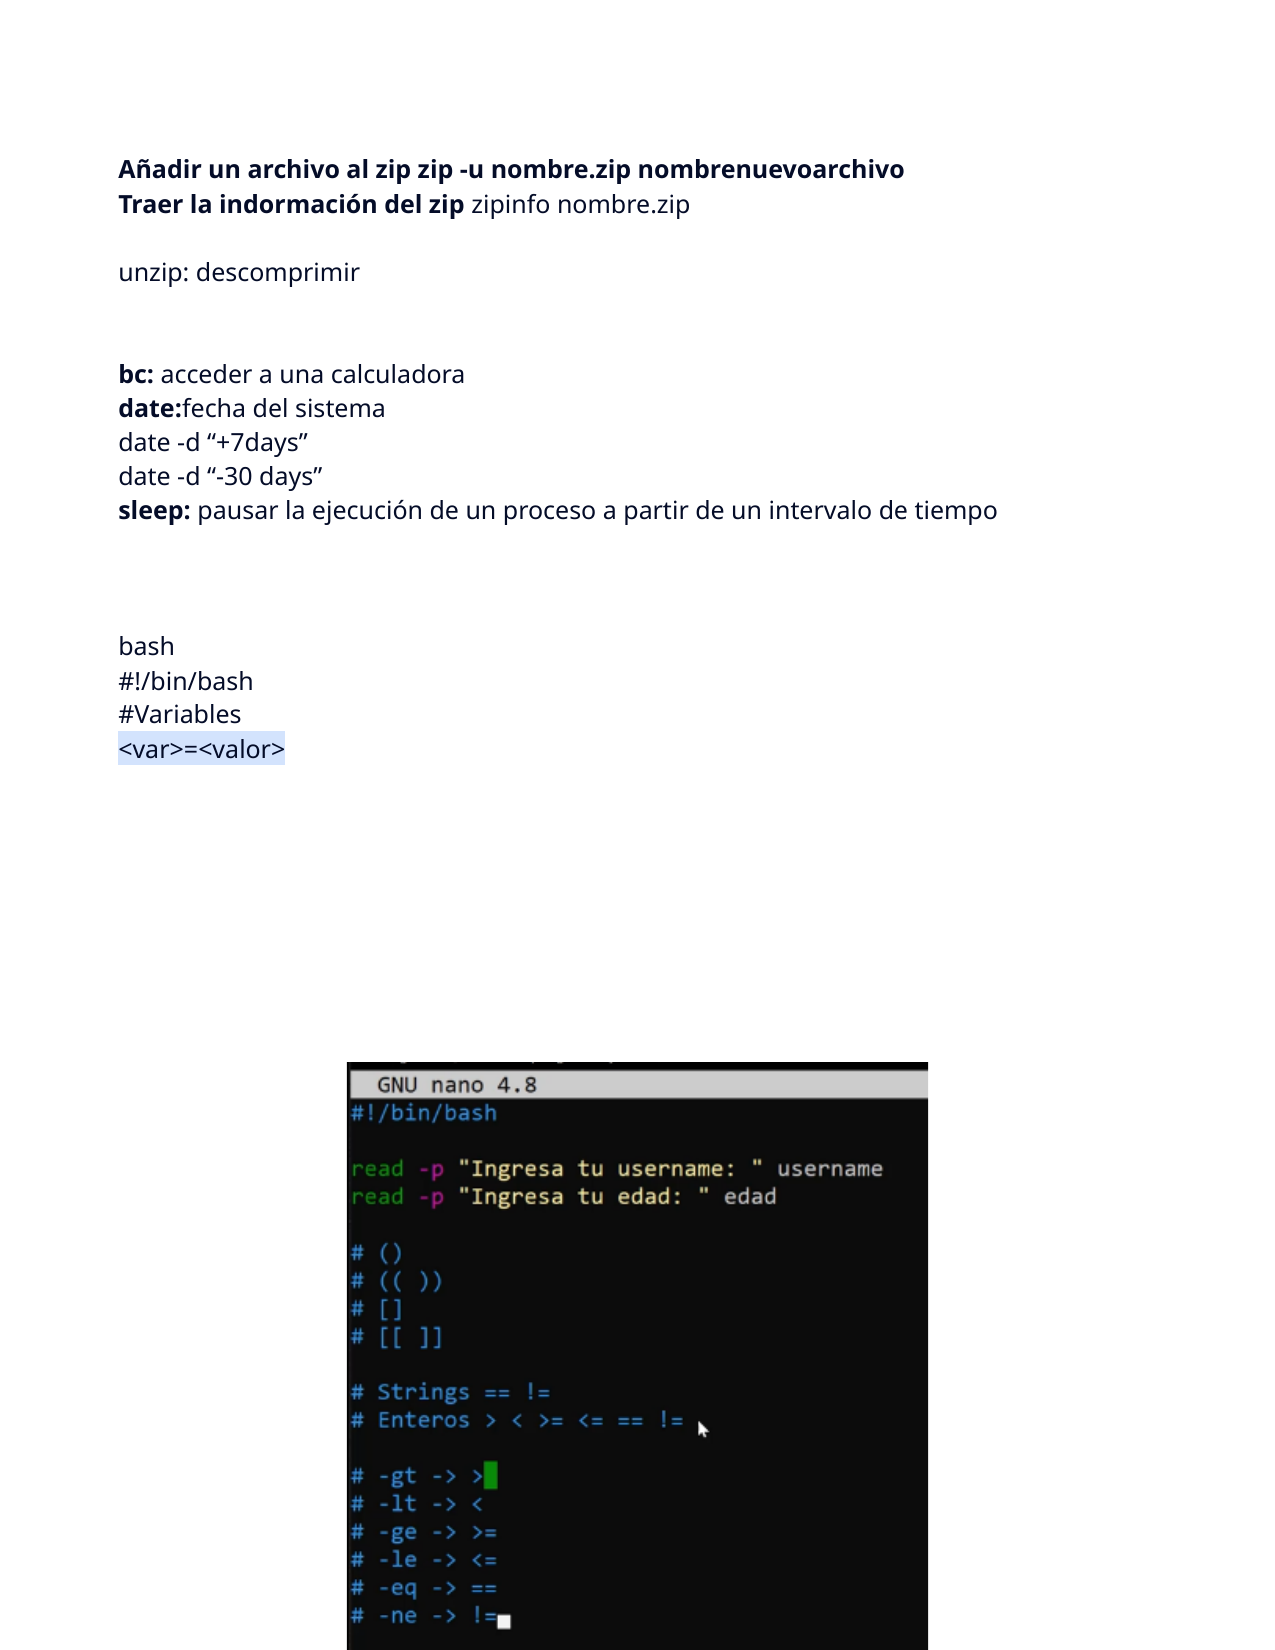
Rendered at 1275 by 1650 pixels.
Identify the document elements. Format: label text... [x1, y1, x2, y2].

text date -d “+7days” [118, 425, 1157, 459]
text bash [118, 629, 1157, 663]
picture [346, 1062, 929, 1650]
text <var>=<valor> [118, 731, 1157, 765]
text sleep: pausar la ejecución de un proceso a partir de un intervalo de tiempo [118, 493, 1157, 527]
text Traer la indormación del zip zipinfo nombre.zip [118, 186, 1157, 220]
text date:fecha del sistema [118, 391, 1157, 425]
text #Variables [118, 697, 1157, 731]
text bc: acceder a una calculadora [118, 357, 1157, 391]
text date -d “-30 days” [118, 459, 1157, 493]
text #!/bin/bash [118, 663, 1157, 697]
text unzip: descomprimir [118, 254, 1157, 288]
text Añadir un archivo al zip zip -u nombre.zip nombrenuevoarchivo [118, 152, 1157, 186]
